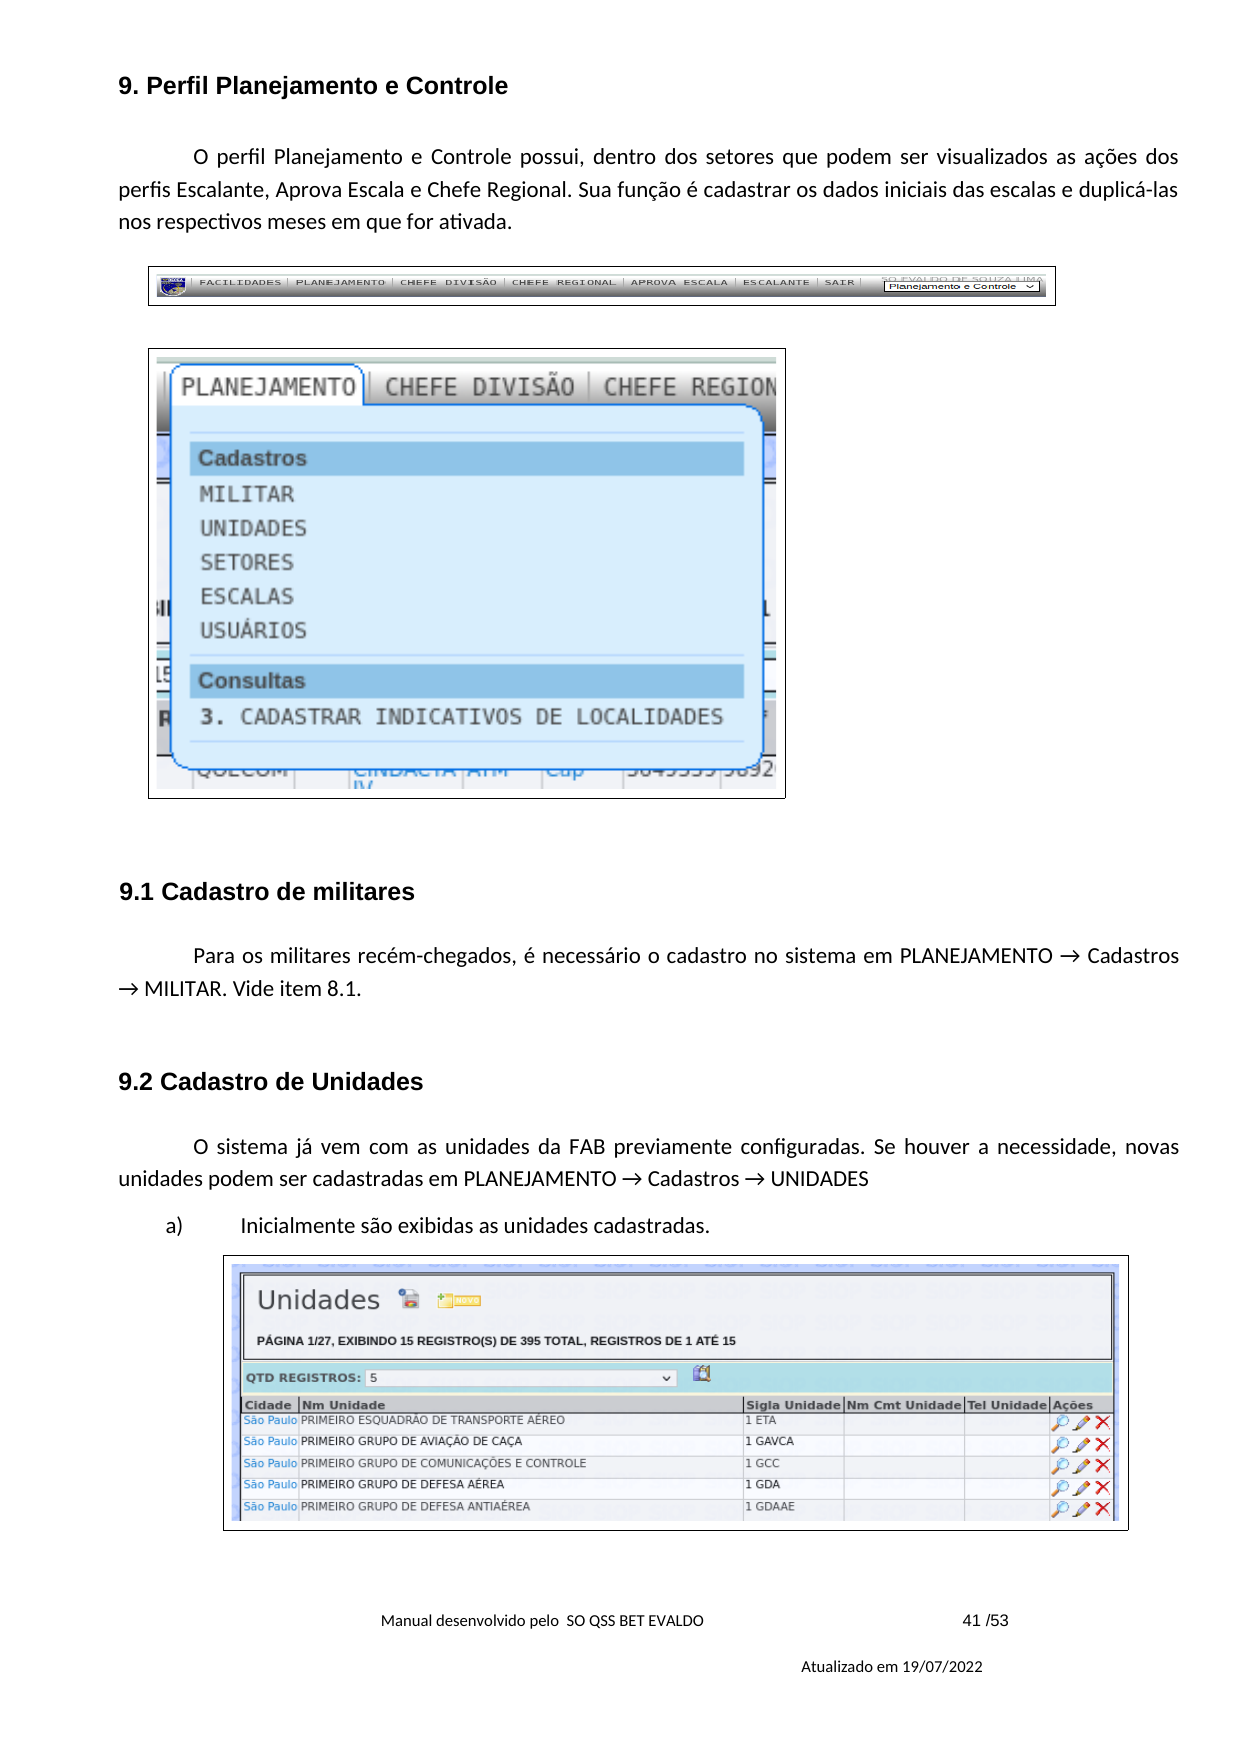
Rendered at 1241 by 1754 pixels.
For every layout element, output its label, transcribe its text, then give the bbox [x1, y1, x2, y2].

text O perfil Planejamento e Controle possui, dentro dos setores que podem ser visualizados as ações dos perfis Escalante, Aprova Escala e Chefe Regional. Sua função é cadastrar os dados iniciais das escalas e duplicá-las nos respectivos meses em que for ativada. [118, 142, 1181, 235]
subtitle 9.2 Cadastro de Unidades [118, 1067, 1024, 1096]
text Para os militares recém-chegados, é necessário o cadastro no sistema em PLANEJAMENTO → Cadastros → MILITAR. Vide item 8.1. [118, 942, 1181, 1002]
text O sistema já vem com as unidades da FAB previamente configuradas. Se houver a necessidade, novas unidades podem ser cadastradas em PLANEJAMENTO → Cadastros → UNIDADES [118, 1132, 1181, 1192]
list Inicialmente são exibidas as unidades cadastradas. [165, 1211, 1181, 1239]
picture [231, 1264, 1120, 1521]
picture [156, 274, 1046, 297]
subtitle 9. Perfil Planejamento e Controle [118, 71, 1023, 99]
subtitle 9.1 Cadastro de militares [118, 877, 1024, 906]
picture [156, 357, 777, 789]
